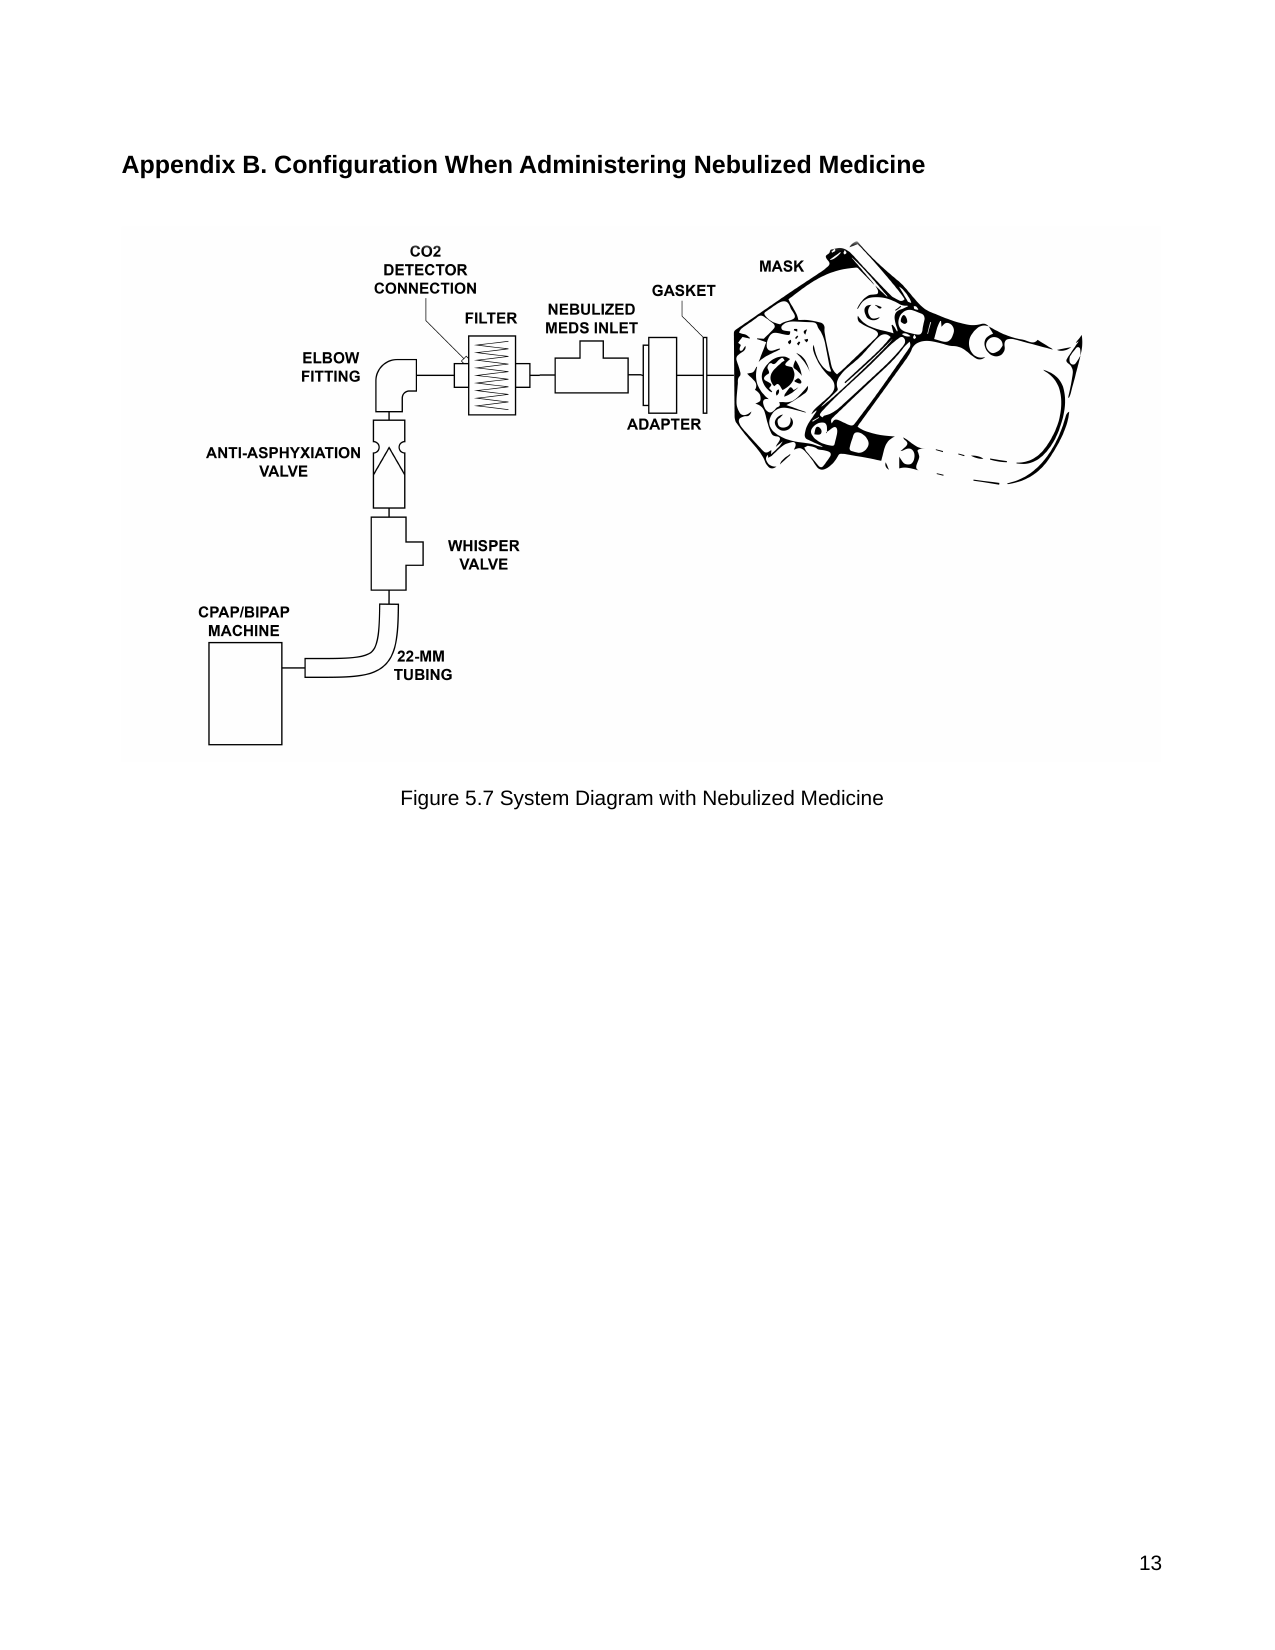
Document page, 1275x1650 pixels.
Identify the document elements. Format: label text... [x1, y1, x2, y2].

text Figure 5.7 System Diagram with Nebulized Medicine [121, 786, 1162, 809]
picture [121, 226, 1162, 762]
subtitle Appendix B. Configuration When Administering Nebulized Medicine [121, 150, 1162, 179]
